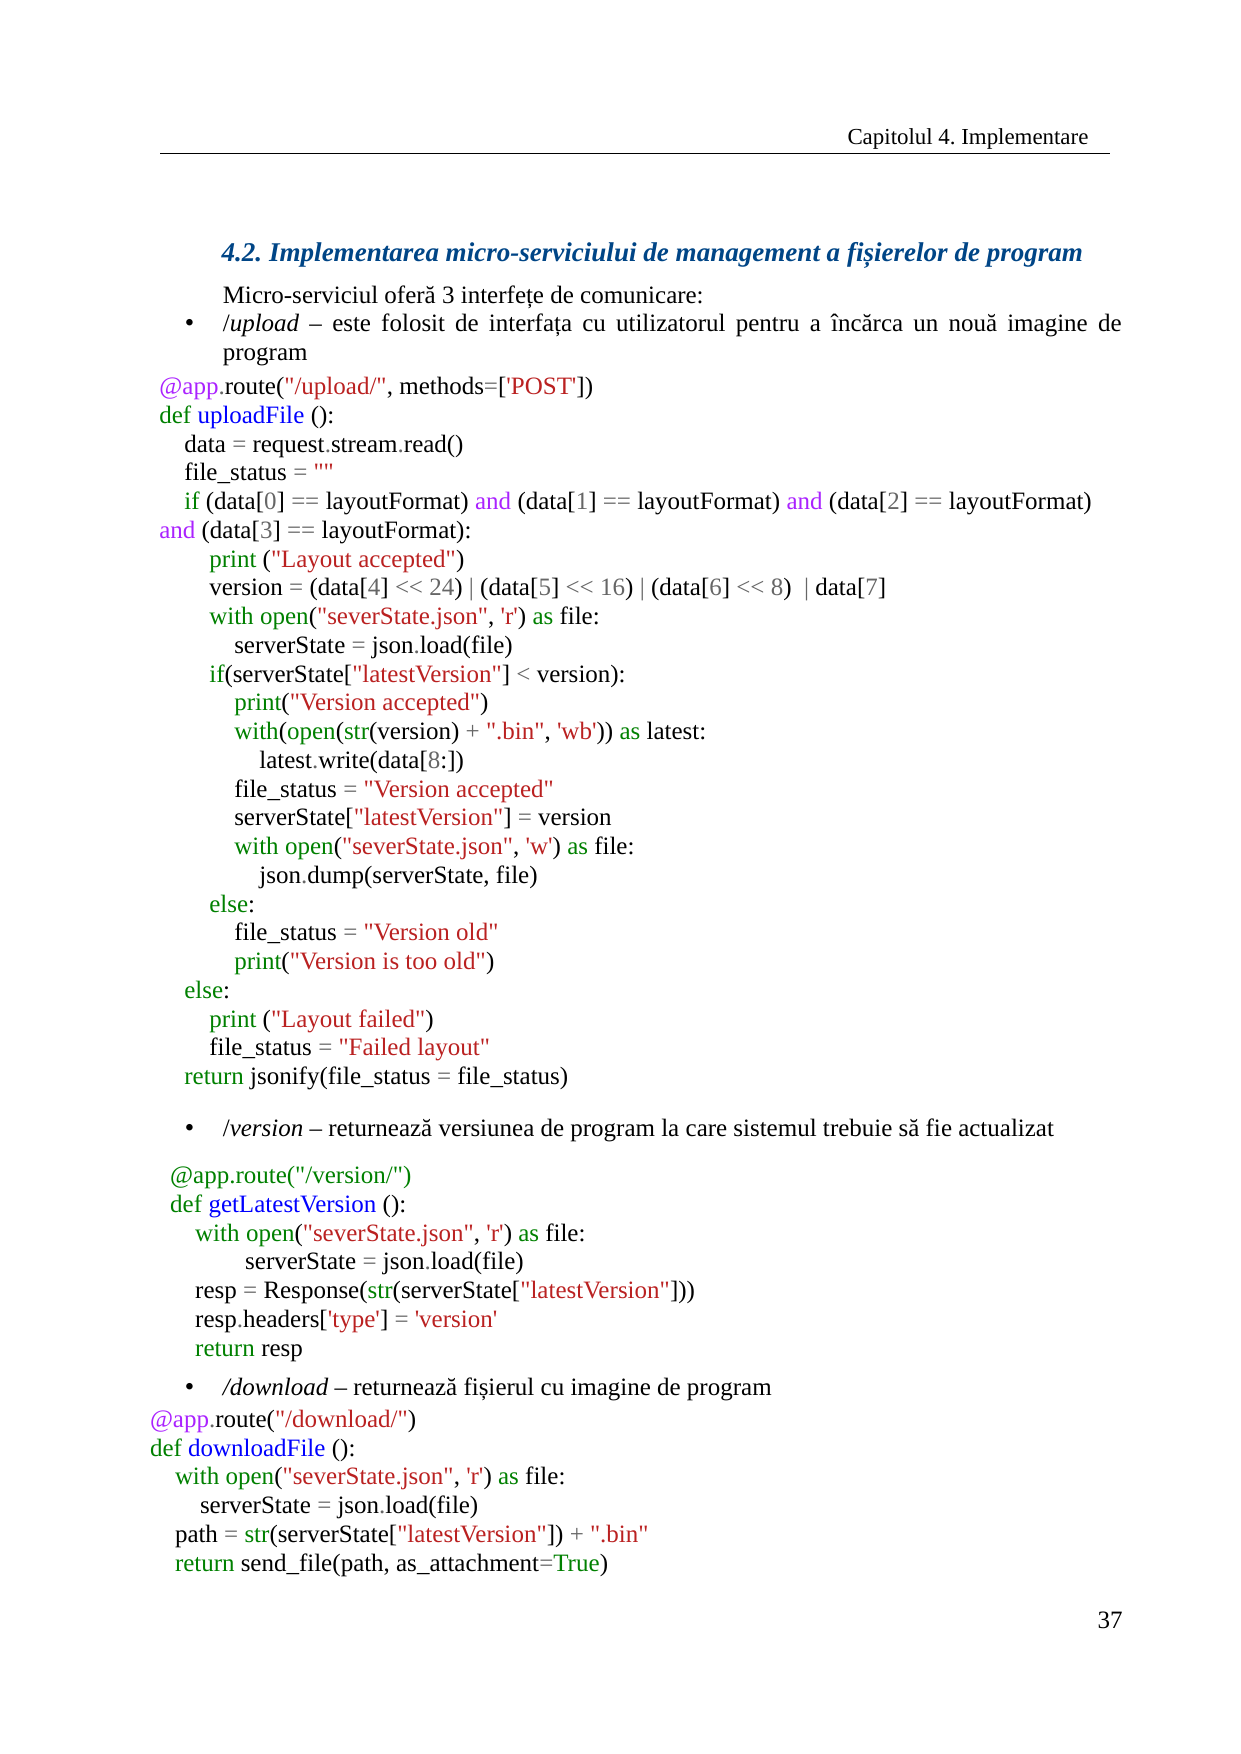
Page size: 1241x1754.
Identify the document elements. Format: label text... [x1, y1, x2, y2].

text Micro-serviciul oferă 3 interfețe de comunicare: [148, 280, 1122, 308]
list /upload – este folosit de interfața cu utilizatorul pentru a încărca un nouă imagine de program [185, 308, 1122, 366]
list /version – returnează versiunea de program la care sistemul trebuie să fie actualizat [185, 1113, 1122, 1142]
list /download – returnează fișierul cu imagine de program [185, 1372, 1122, 1401]
subtitle Implementarea micro-serviciului de management a fișierelor de program [221, 236, 1122, 267]
